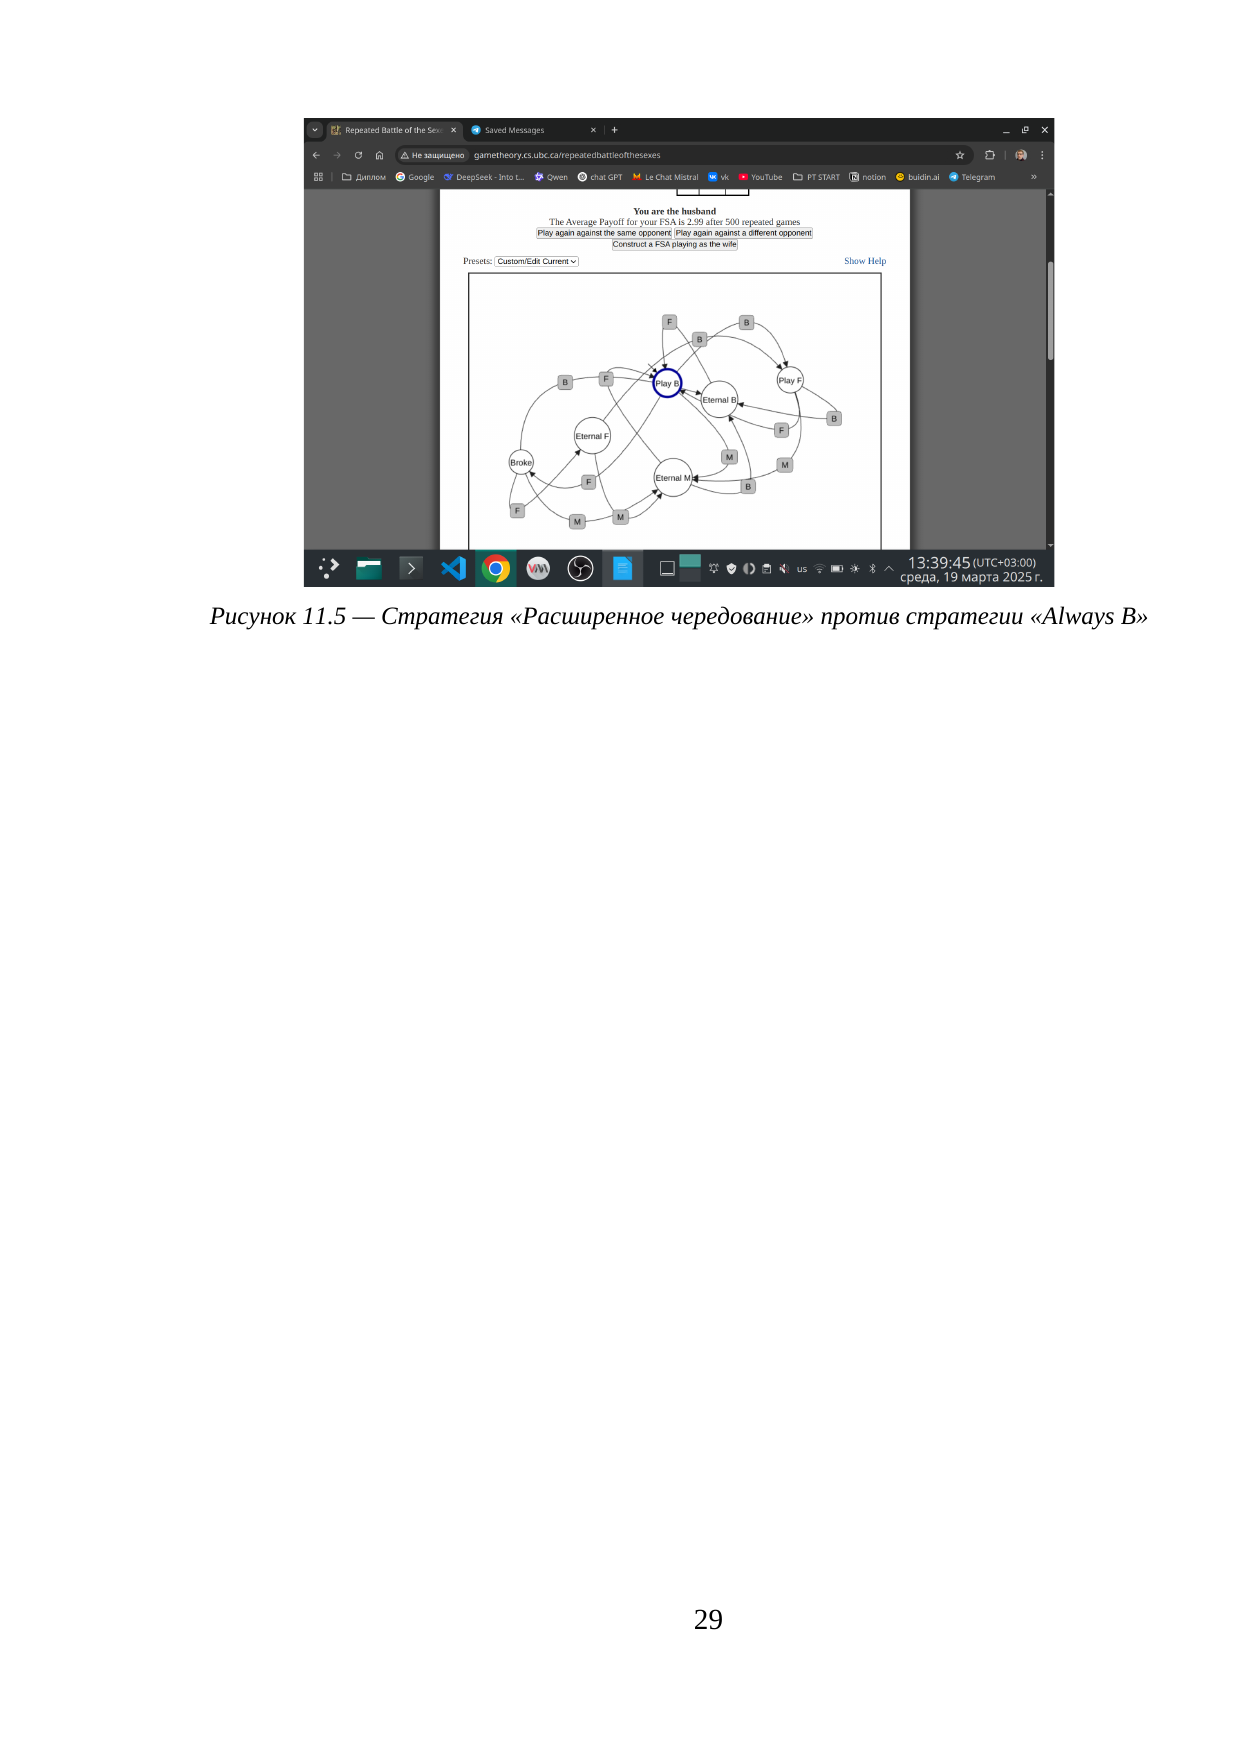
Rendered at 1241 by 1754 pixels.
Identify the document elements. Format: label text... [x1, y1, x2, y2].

text Рисунок 11.5 — Стратегия «Расширенное чередование» против стратегии «Always B» [177, 118, 1181, 630]
picture [303, 118, 1055, 587]
